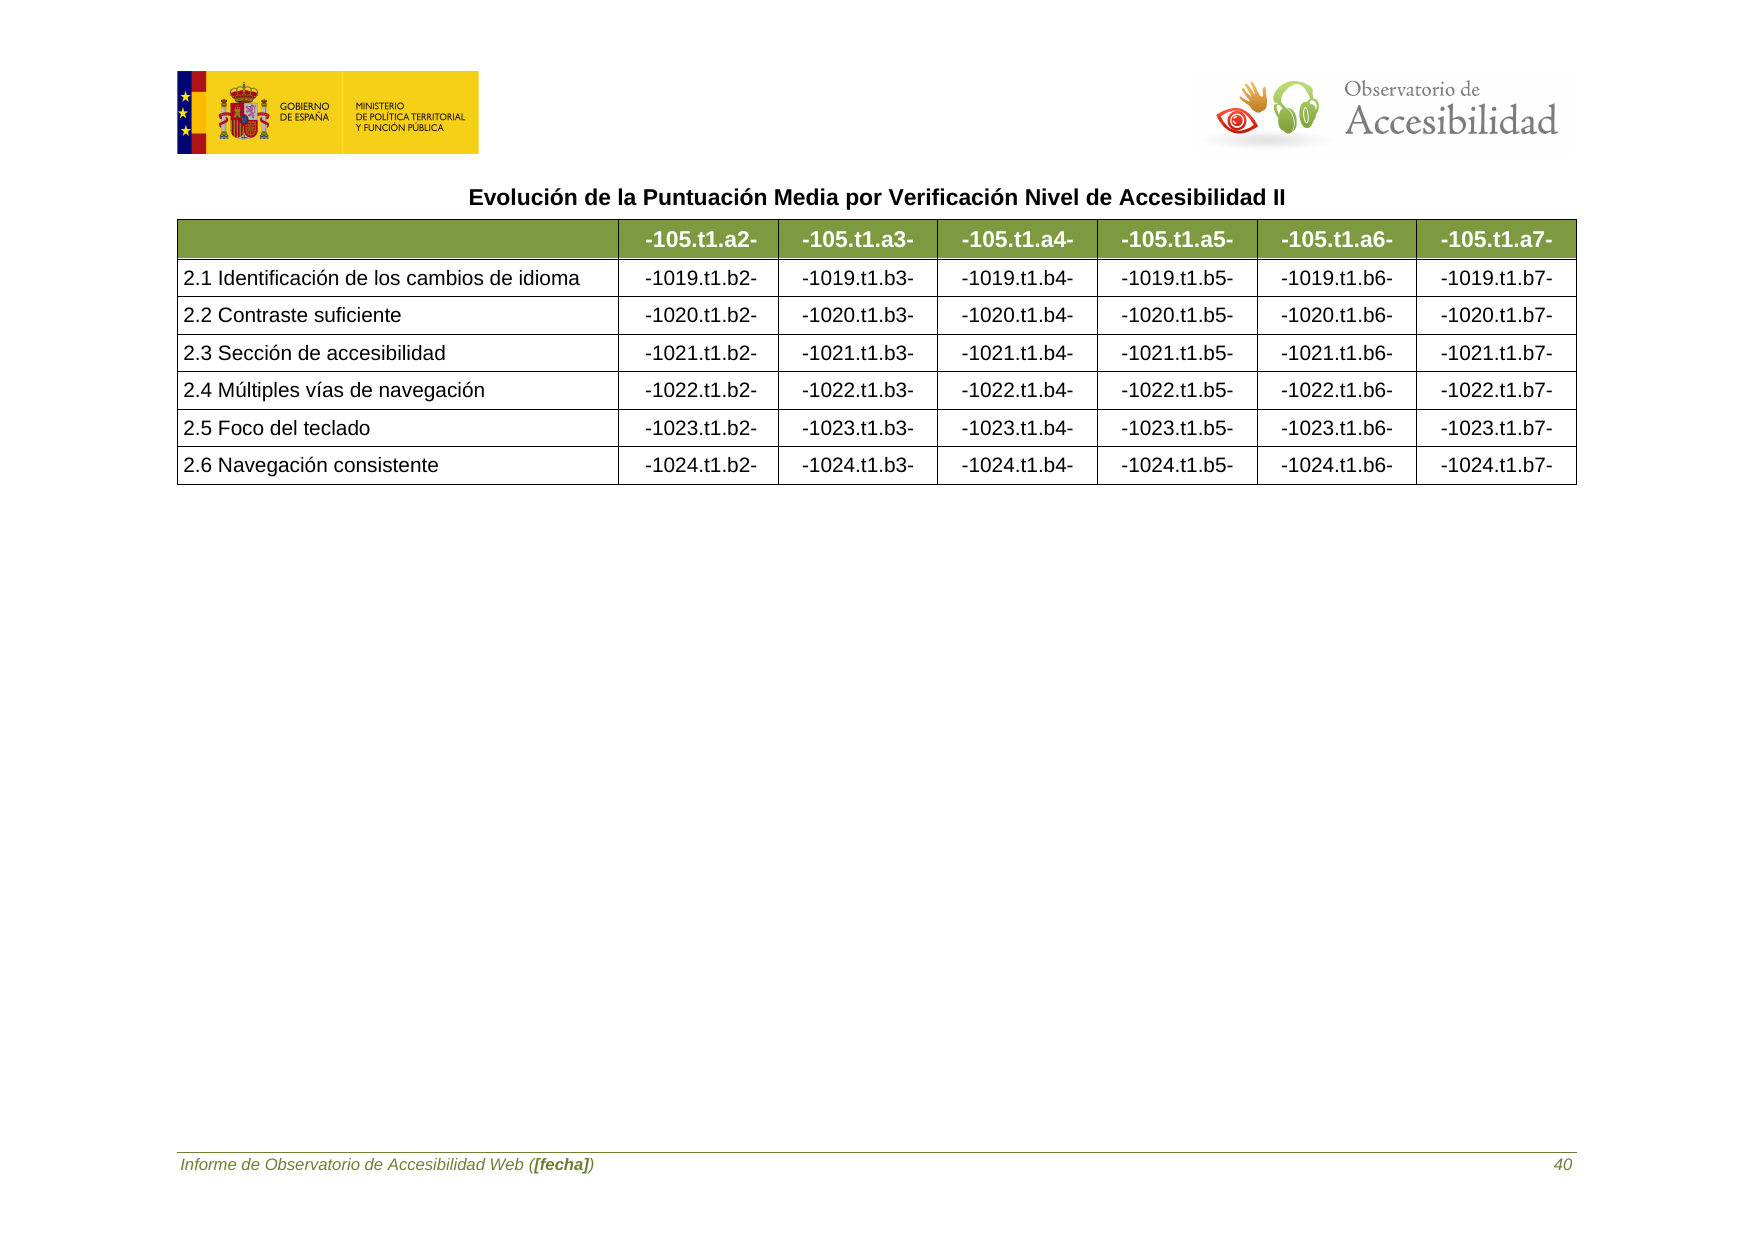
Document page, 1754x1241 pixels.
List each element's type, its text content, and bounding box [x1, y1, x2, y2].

table_cell -1021.t1.b4- [938, 335, 1097, 371]
table_header [178, 220, 618, 258]
table_cell -1023.t1.b3- [779, 410, 937, 446]
table_cell -1020.t1.b2- [619, 297, 778, 333]
table_cell -1021.t1.b3- [779, 335, 937, 371]
table_cell -1023.t1.b6- [1258, 410, 1416, 446]
table_cell -1021.t1.b7- [1417, 335, 1576, 371]
table_cell -1021.t1.b2- [619, 335, 778, 371]
table_cell -1020.t1.b3- [779, 297, 937, 333]
text Evolución de la Puntuación Media por Verificación Nivel de Accesibilidad II [177, 184, 1577, 211]
table_cell -1021.t1.b6- [1258, 335, 1416, 371]
table_cell -1021.t1.b5- [1098, 335, 1257, 371]
table_header -105.t1.a5- [1098, 220, 1257, 258]
table_cell -1020.t1.b7- [1417, 297, 1576, 333]
table_cell -1019.t1.b3- [779, 260, 937, 296]
table_cell -1023.t1.b4- [938, 410, 1097, 446]
table_cell -1019.t1.b6- [1258, 260, 1416, 296]
table_cell -1024.t1.b5- [1098, 447, 1257, 483]
table_cell -1019.t1.b5- [1098, 260, 1257, 296]
table_cell -1023.t1.b2- [619, 410, 778, 446]
picture [177, 71, 479, 154]
table_cell -1019.t1.b2- [619, 260, 778, 296]
table_cell -1019.t1.b4- [938, 260, 1097, 296]
table_cell -1020.t1.b4- [938, 297, 1097, 333]
table_cell -1024.t1.b2- [619, 447, 778, 483]
table_cell 2.4 Múltiples vías de navegación [178, 372, 618, 408]
table_cell 2.3 Sección de accesibilidad [178, 335, 618, 371]
table_cell -1024.t1.b4- [938, 447, 1097, 483]
table_cell 2.1 Identificación de los cambios de idioma [178, 260, 618, 296]
picture [1196, 72, 1572, 154]
table_cell -1024.t1.b6- [1258, 447, 1416, 483]
table_cell 2.6 Navegación consistente [178, 447, 618, 483]
table_cell -1022.t1.b2- [619, 372, 778, 408]
table_cell -1020.t1.b5- [1098, 297, 1257, 333]
table_cell -1022.t1.b7- [1417, 372, 1576, 408]
table_header -105.t1.a4- [938, 220, 1097, 258]
table_header -105.t1.a3- [779, 220, 937, 258]
table_cell -1023.t1.b5- [1098, 410, 1257, 446]
table_cell -1022.t1.b5- [1098, 372, 1257, 408]
table_cell -1019.t1.b7- [1417, 260, 1576, 296]
table_cell -1024.t1.b3- [779, 447, 937, 483]
table_header -105.t1.a7- [1417, 220, 1576, 258]
table_cell -1023.t1.b7- [1417, 410, 1576, 446]
table_header -105.t1.a6- [1258, 220, 1416, 258]
table_cell -1022.t1.b4- [938, 372, 1097, 408]
table_cell 2.5 Foco del teclado [178, 410, 618, 446]
table_cell -1024.t1.b7- [1417, 447, 1576, 483]
table_cell 2.2 Contraste suficiente [178, 297, 618, 333]
table_cell -1022.t1.b3- [779, 372, 937, 408]
table_header -105.t1.a2- [619, 220, 778, 258]
table_cell -1022.t1.b6- [1258, 372, 1416, 408]
table_cell -1020.t1.b6- [1258, 297, 1416, 333]
